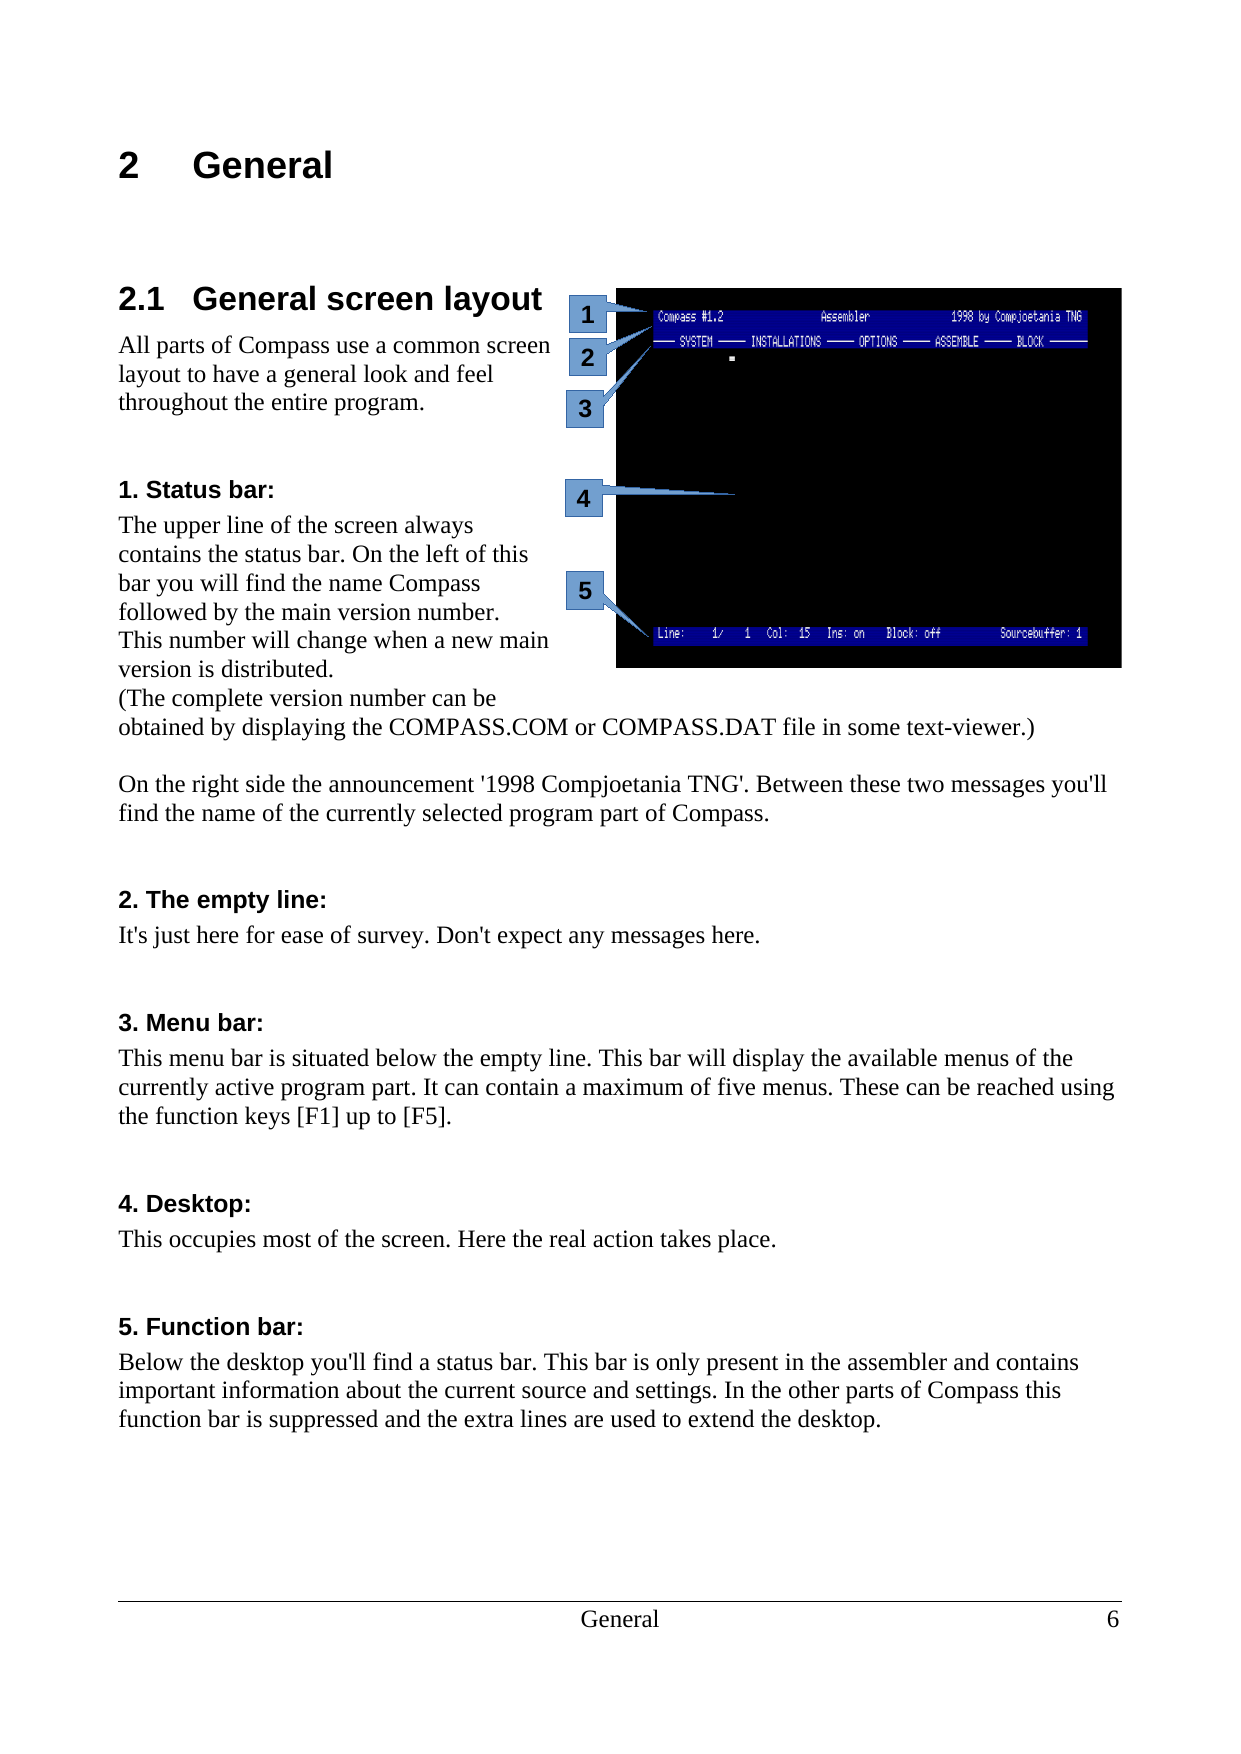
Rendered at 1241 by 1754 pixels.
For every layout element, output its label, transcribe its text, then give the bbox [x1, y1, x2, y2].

text This number will change when a new main version is distributed. [118, 625, 1122, 683]
subtitle 1. Status bar: [118, 475, 616, 504]
subtitle 2. The empty line: [118, 886, 1122, 914]
text On the right side the announcement '1998 Compjoetania TNG'. Between these two messages you'll find the name of the currently selected program part of Compass. [118, 769, 1122, 827]
subtitle 3. Menu bar: [118, 1008, 1122, 1037]
text Below the desktop you'll find a status bar. This bar is only present in the assembler and contains important information about the current source and settings. In the other parts of Compass this function bar is suppressed and the extra lines are used to extend the desktop. [118, 1347, 1122, 1433]
subtitle 5. Function bar: [118, 1312, 1122, 1340]
subtitle General screen layout [118, 279, 1122, 317]
text All parts of Compass use a common screen layout to have a general look and feel throughout the entire program. [118, 330, 616, 416]
text The upper line of the screen always contains the status bar. On the left of this bar you will find the name Compass followed by the main version number. [118, 510, 616, 625]
text (The complete version number can be obtained by displaying the COMPASS.COM or COMPASS.DAT file in some text-viewer.) [118, 683, 1122, 740]
text This occupies most of the screen. Here the real action takes place. [118, 1224, 1122, 1252]
text This menu bar is situated below the empty line. This bar will display the available menus of the currently active program part. It can contain a maximum of five menus. These can be reached using the function keys [F1] up to [F5]. [118, 1043, 1122, 1130]
subtitle 4. Desktop: [118, 1189, 1122, 1217]
picture [616, 288, 1122, 668]
text It's just here for ease of survey. Don't expect any messages here. [118, 921, 1122, 949]
subtitle General [118, 143, 1122, 187]
